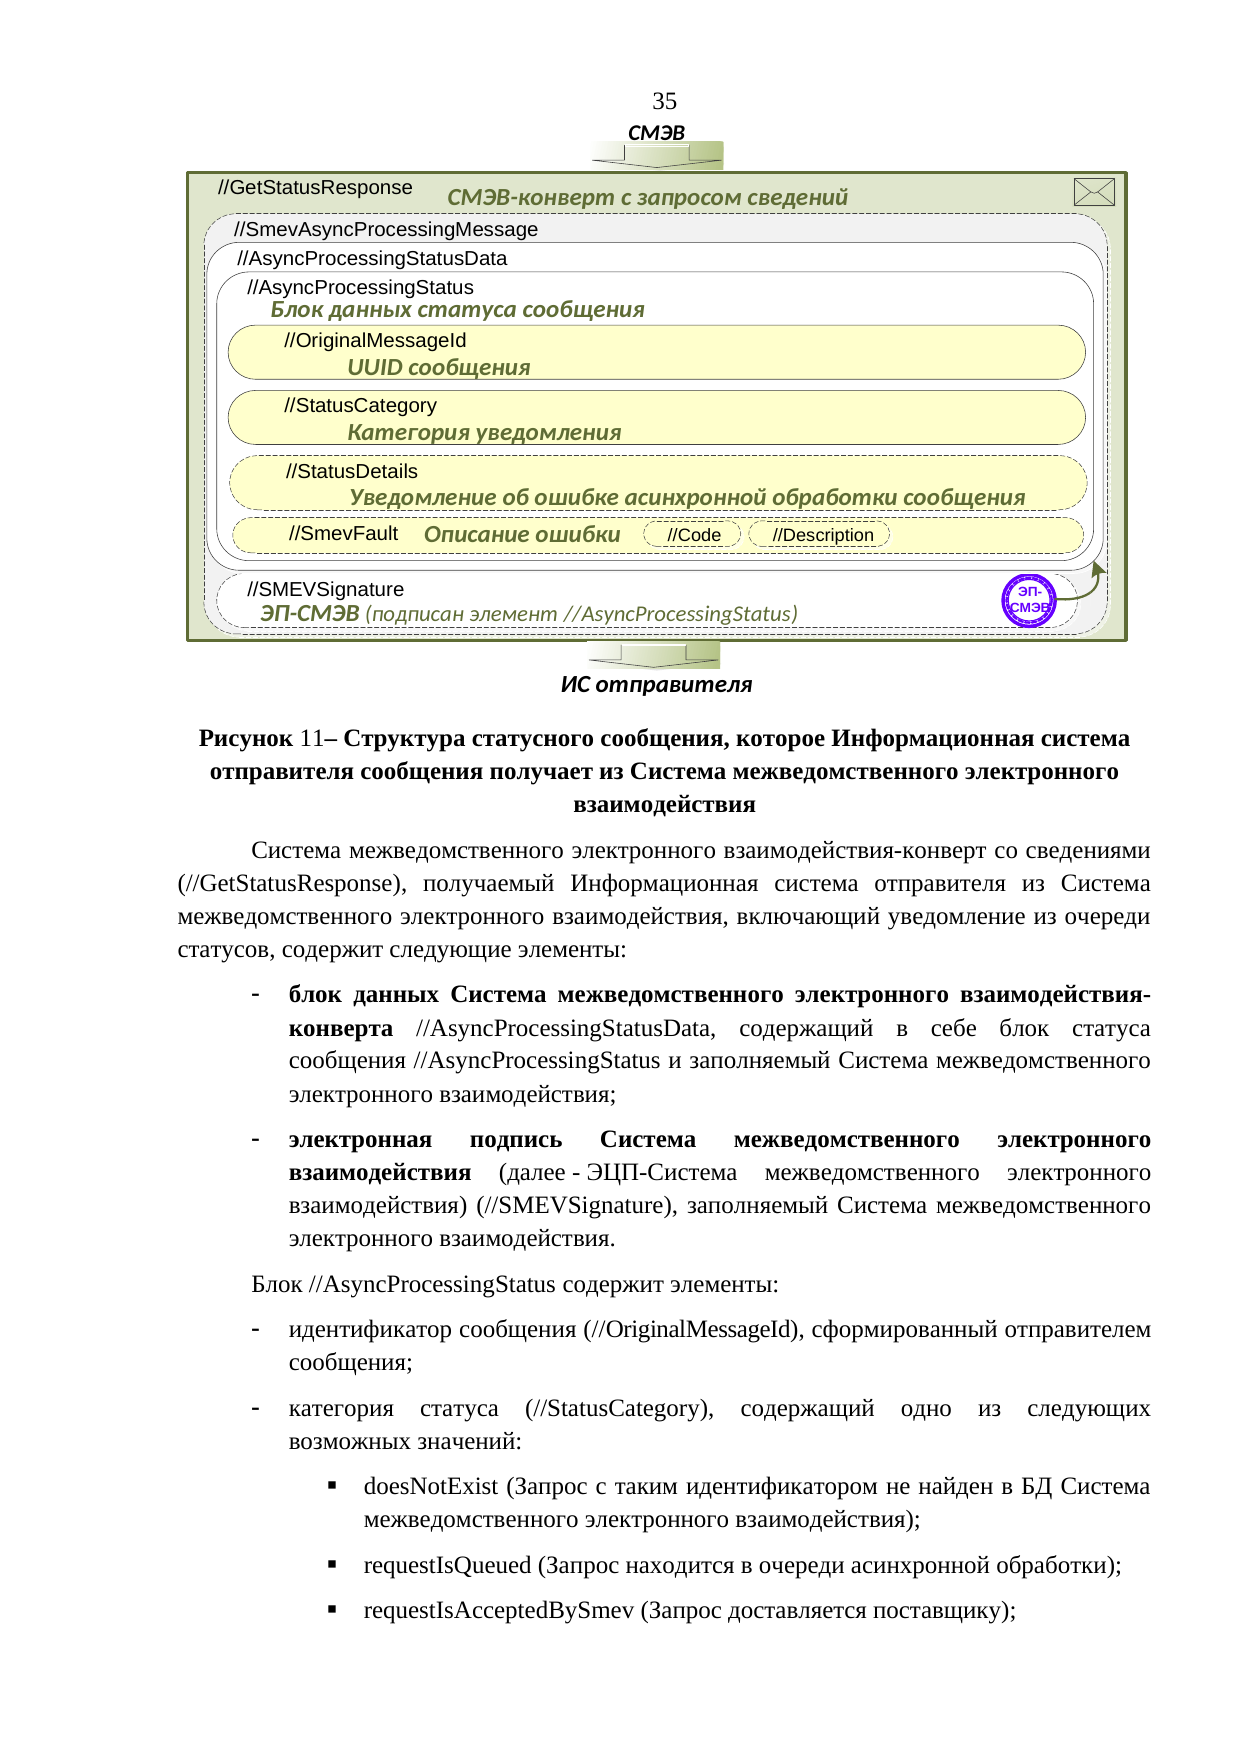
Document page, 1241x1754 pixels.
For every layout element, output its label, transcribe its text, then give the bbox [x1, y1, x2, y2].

list requestIsAcceptedBySmev (Запрос доставляется поставщику); [326, 1595, 1152, 1624]
list Блок //AsyncProcessingStatus содержит элементы: [251, 1269, 1152, 1297]
list электронная подпись Система межведомственного электронного взаимодействия (далее - ЭЦП-Система межведомственного электронного взаимодействия) (//SMEVSignature), заполняемый Система межведомственного электронного взаимодействия. [251, 1124, 1152, 1252]
list категория статуса (//StatusCategory), содержащий одно из следующих возможных значений: [251, 1393, 1152, 1454]
list doesNotExist (Запрос с таким идентификатором не найден в БД Система межведомственного электронного взаимодействия); [326, 1471, 1152, 1533]
text Рисунок 11– Структура статусного сообщения, которое Информационная система отправителя сообщения получает из Система межведомственного электронного взаимодействия [177, 723, 1152, 818]
list блок данных Система межведомственного электронного взаимодействия-конверта //AsyncProcessingStatusData, содержащий в себе блок статуса сообщения //AsyncProcessingStatus и заполняемый Система межведомственного электронного взаимодействия; [251, 979, 1152, 1107]
list идентификатор сообщения (//OriginalMessageId), сформированный отправителем сообщения; [251, 1314, 1152, 1376]
list requestIsQueued (Запрос находится в очереди асинхронной обработки); [326, 1550, 1152, 1579]
text Система межведомственного электронного взаимодействия-конверт со сведениями (//GetStatusResponse), получаемый Информационная система отправителя из Система межведомственного электронного взаимодействия, включающий уведомление из очереди статусов, содержит следующие элементы: [177, 835, 1152, 963]
